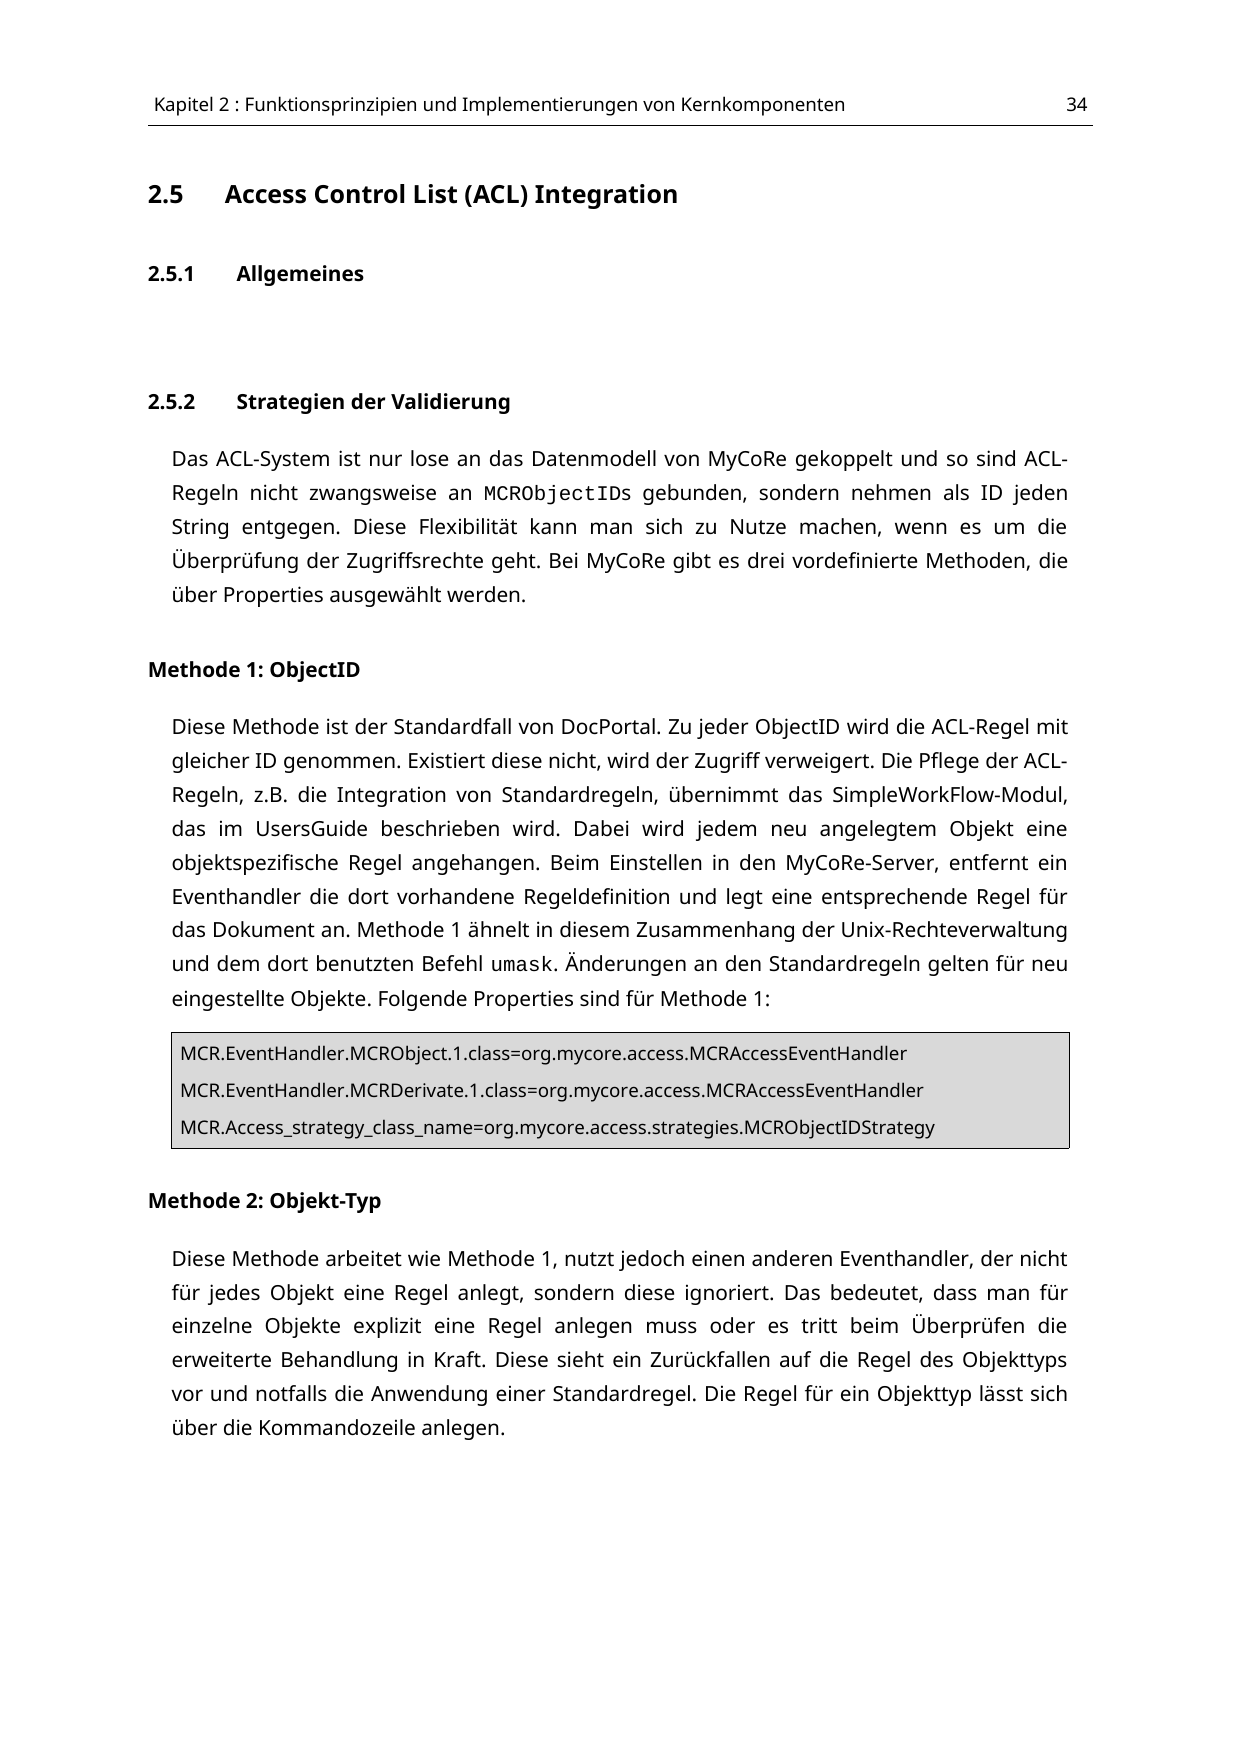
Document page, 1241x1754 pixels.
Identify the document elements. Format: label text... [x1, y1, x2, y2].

text MCR.EventHandler.MCRObject.1.class=org.mycore.access.MCRAccessEventHandler [172, 1033, 1069, 1066]
text Diese Methode arbeitet wie Methode 1, nutzt jedoch einen anderen Eventhandler, der nicht für jedes Objekt eine Regel anlegt, sondern diese ignoriert. Das bedeutet, dass man für einzelne Objekte explizit eine Regel anlegen muss oder es tritt beim Überprüfen die erweiterte Behandlung in Kraft. Diese sieht ein Zurückfallen auf die Regel des Objekttyps vor und notfalls die Anwendung einer Standardregel. Die Regel für ein Objekttyp lässt sich über die Kommandozeile anlegen. [171, 1244, 1069, 1441]
text Diese Methode ist der Standardfall von DocPortal. Zu jeder ObjectID wird die ACL-Regel mit gleicher ID genommen. Existiert diese nicht, wird der Zugriff verweigert. Die Pflege der ACL-Regeln, z.B. die Integration von Standardregeln, übernimmt das SimpleWorkFlow-Modul, das im UsersGuide beschrieben wird. Dabei wird jedem neu angelegtem Objekt eine objektspezifische Regel angehangen. Beim Einstellen in den MyCoRe-Server, entfernt ein Eventhandler die dort vorhandene Regeldefinition und legt eine entsprechende Regel für das Dokument an. Methode 1 ähnelt in diesem Zusammenhang der Unix-Rechteverwaltung und dem dort benutzten Befehl umask. Änderungen an den Standardregeln gelten für neu eingestellte Objekte. Folgende Properties sind für Methode 1: [171, 712, 1069, 1012]
subtitle Allgemeines [148, 259, 1092, 287]
subtitle Methode 2: Objekt-Typ [148, 1186, 1092, 1214]
text MCR.EventHandler.MCRDerivate.1.class=org.mycore.access.MCRAccessEventHandler [172, 1069, 1069, 1103]
subtitle Methode 1: ObjectID [148, 655, 1092, 683]
text MCR.Access_strategy_class_name=org.mycore.access.strategies.MCRObjectIDStrategy [172, 1106, 1069, 1148]
subtitle Access Control List (ACL) Integration [148, 177, 1092, 211]
subtitle Strategien der Validierung [148, 387, 1092, 415]
text Das ACL-System ist nur lose an das Datenmodell von MyCoRe gekoppelt und so sind ACL-Regeln nicht zwangsweise an MCRObjectIDs gebunden, sondern nehmen als ID jeden String entgegen. Diese Flexibilität kann man sich zu Nutze machen, wenn es um die Überprüfung der Zugriffsrechte geht. Bei MyCoRe gibt es drei vordefinierte Methoden, die über Properties ausgewählt werden. [171, 444, 1069, 608]
